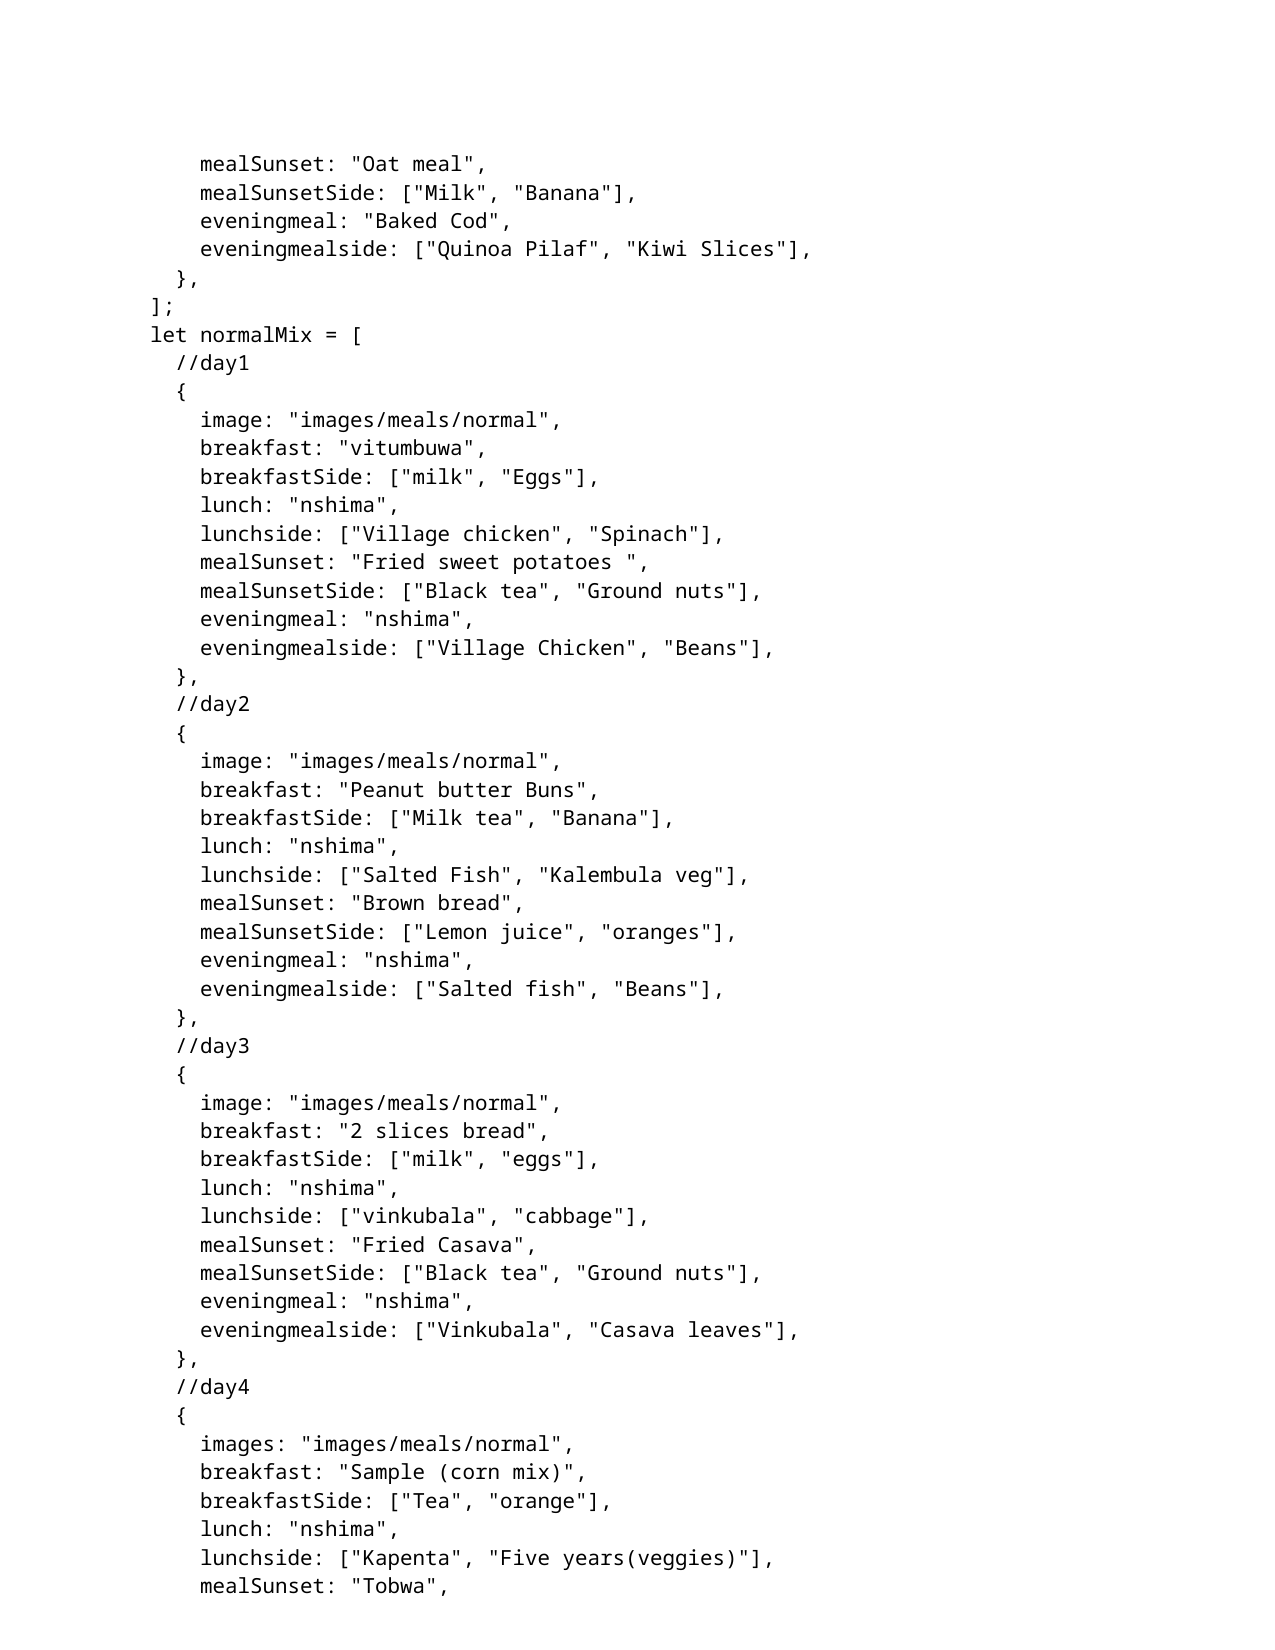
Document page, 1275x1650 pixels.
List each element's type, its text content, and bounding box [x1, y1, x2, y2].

text breakfast: "Peanut butter Buns", [150, 775, 1125, 803]
text lunchside: ["Kapenta", "Five years(veggies)"], [150, 1543, 1125, 1571]
text //day3 [150, 1031, 1125, 1059]
text eveningmealside: ["Village Chicken", "Beans"], [150, 633, 1125, 661]
text }, [150, 661, 1125, 689]
text image: "images/meals/normal", [150, 1088, 1125, 1116]
text breakfastSide: ["milk", "Eggs"], [150, 462, 1125, 490]
text ]; [150, 291, 1125, 320]
text lunch: "nshima", [150, 1173, 1125, 1201]
text lunchside: ["vinkubala", "cabbage"], [150, 1201, 1125, 1230]
text }, [150, 263, 1125, 291]
text eveningmealside: ["Vinkubala", "Casava leaves"], [150, 1315, 1125, 1343]
text eveningmealside: ["Salted fish", "Beans"], [150, 974, 1125, 1002]
text { [150, 377, 1125, 405]
text let normalMix = [ [150, 320, 1125, 348]
text breakfastSide: ["milk", "eggs"], [150, 1144, 1125, 1173]
text eveningmeal: "nshima", [150, 1287, 1125, 1315]
text eveningmeal: "Baked Cod", [150, 206, 1125, 234]
text mealSunset: "Fried Casava", [150, 1230, 1125, 1258]
text breakfastSide: ["Milk tea", "Banana"], [150, 803, 1125, 832]
text image: "images/meals/normal", [150, 405, 1125, 433]
text lunchside: ["Village chicken", "Spinach"], [150, 519, 1125, 547]
text breakfastSide: ["Tea", "orange"], [150, 1486, 1125, 1514]
text //day4 [150, 1372, 1125, 1400]
text image: "images/meals/normal", [150, 746, 1125, 775]
text mealSunset: "Oat meal", [150, 149, 1125, 178]
text breakfast: "vitumbuwa", [150, 433, 1125, 462]
text }, [150, 1343, 1125, 1372]
text lunch: "nshima", [150, 490, 1125, 519]
text lunch: "nshima", [150, 832, 1125, 860]
text //day1 [150, 348, 1125, 377]
text lunchside: ["Salted Fish", "Kalembula veg"], [150, 860, 1125, 888]
text mealSunsetSide: ["Black tea", "Ground nuts"], [150, 1258, 1125, 1287]
text { [150, 718, 1125, 746]
text lunch: "nshima", [150, 1514, 1125, 1543]
text }, [150, 1002, 1125, 1031]
text images: "images/meals/normal", [150, 1429, 1125, 1457]
text { [150, 1059, 1125, 1088]
text mealSunset: "Tobwa", [150, 1571, 1125, 1599]
text eveningmeal: "nshima", [150, 945, 1125, 974]
text mealSunsetSide: ["Lemon juice", "oranges"], [150, 917, 1125, 945]
text eveningmeal: "nshima", [150, 604, 1125, 633]
text eveningmealside: ["Quinoa Pilaf", "Kiwi Slices"], [150, 234, 1125, 263]
text { [150, 1400, 1125, 1429]
text mealSunsetSide: ["Milk", "Banana"], [150, 178, 1125, 206]
text breakfast: "Sample (corn mix)", [150, 1457, 1125, 1486]
text breakfast: "2 slices bread", [150, 1116, 1125, 1144]
text mealSunset: "Brown bread", [150, 888, 1125, 917]
text mealSunsetSide: ["Black tea", "Ground nuts"], [150, 576, 1125, 604]
text //day2 [150, 689, 1125, 718]
text mealSunset: "Fried sweet potatoes ", [150, 547, 1125, 576]
